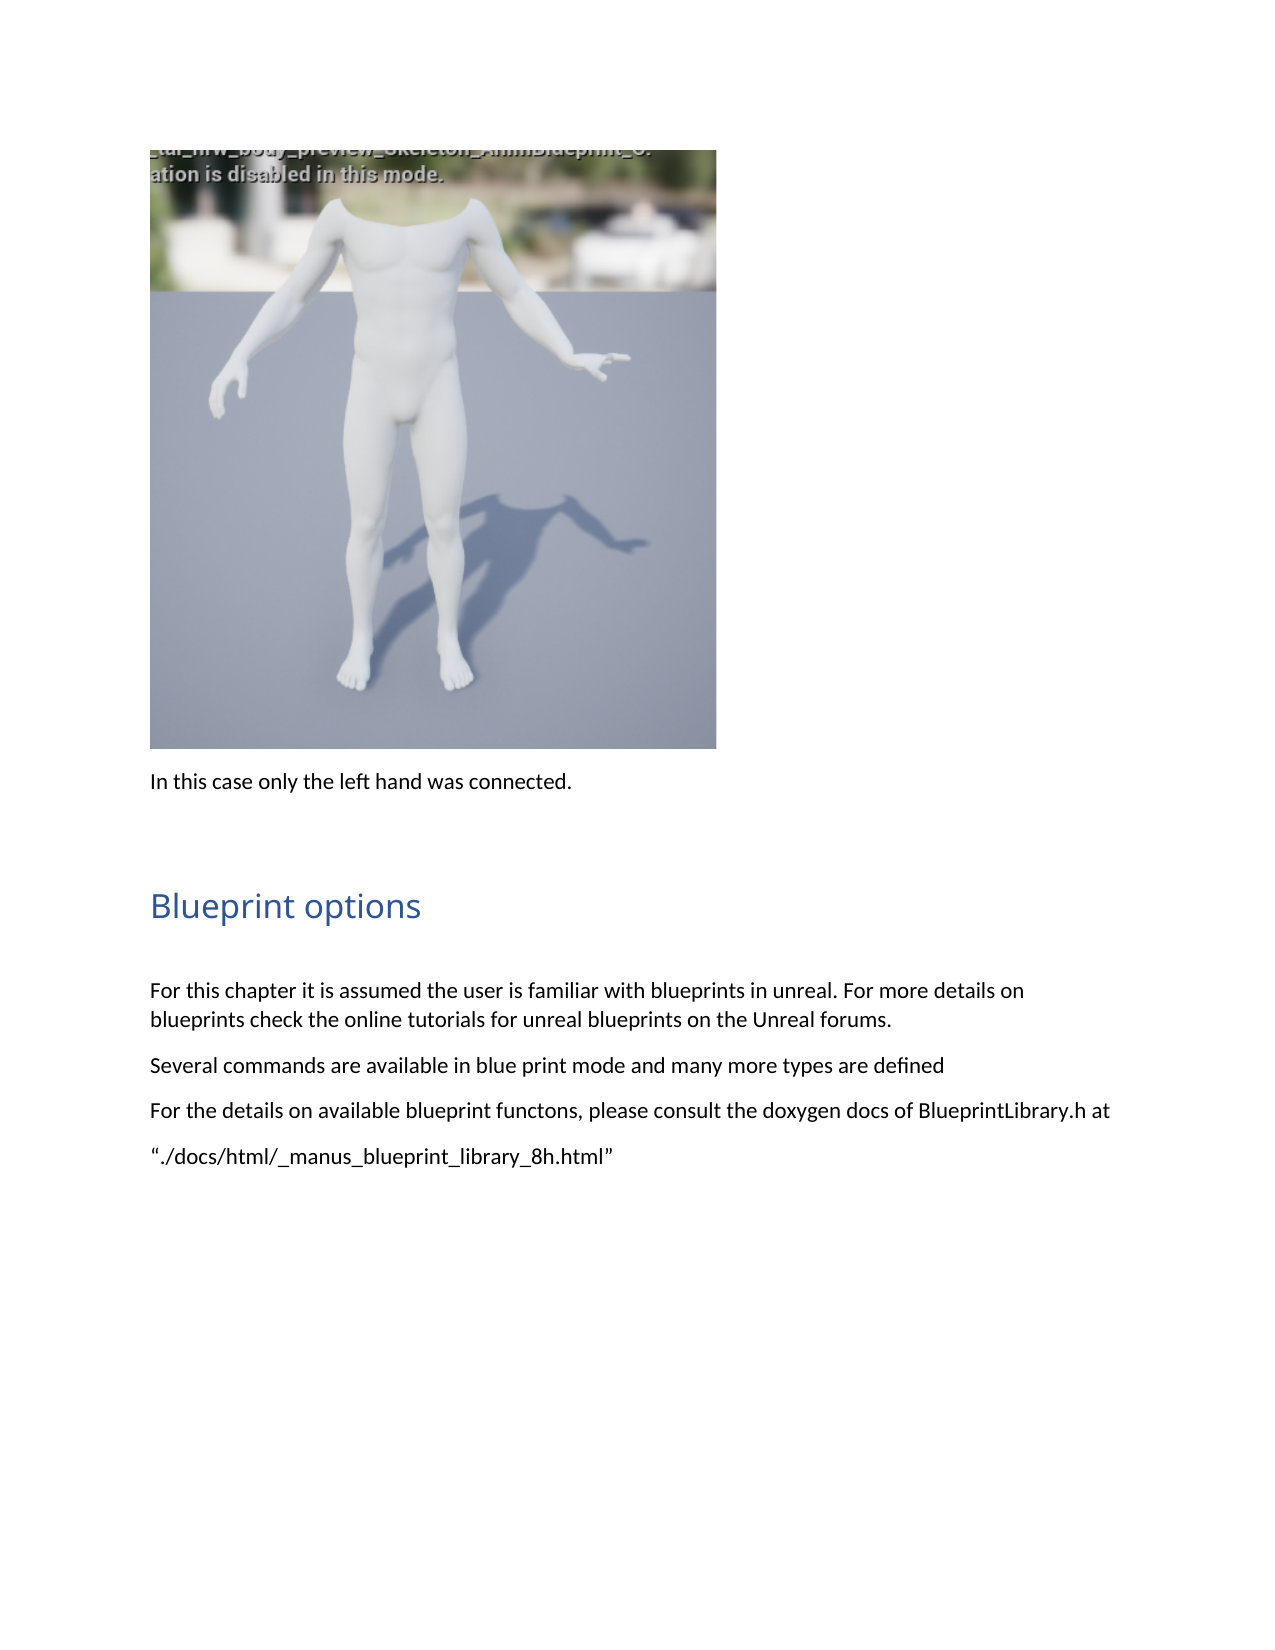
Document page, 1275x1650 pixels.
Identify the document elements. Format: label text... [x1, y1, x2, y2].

text For this chapter it is assumed the user is familiar with blueprints in unreal. For more details on blueprints check the online tutorials for unreal blueprints on the Unreal forums. [150, 976, 1125, 1033]
text For the details on available blueprint functons, please consult the doxygen docs of BlueprintLibrary.h at [150, 1097, 1125, 1125]
subtitle Blueprint options [150, 883, 1125, 929]
text In this case only the left hand was connected. [150, 767, 1125, 795]
text Several commands are available in blue print mode and many more types are defined [150, 1051, 1125, 1079]
text “./docs/html/_manus_blueprint_library_8h.html” [150, 1142, 1125, 1170]
